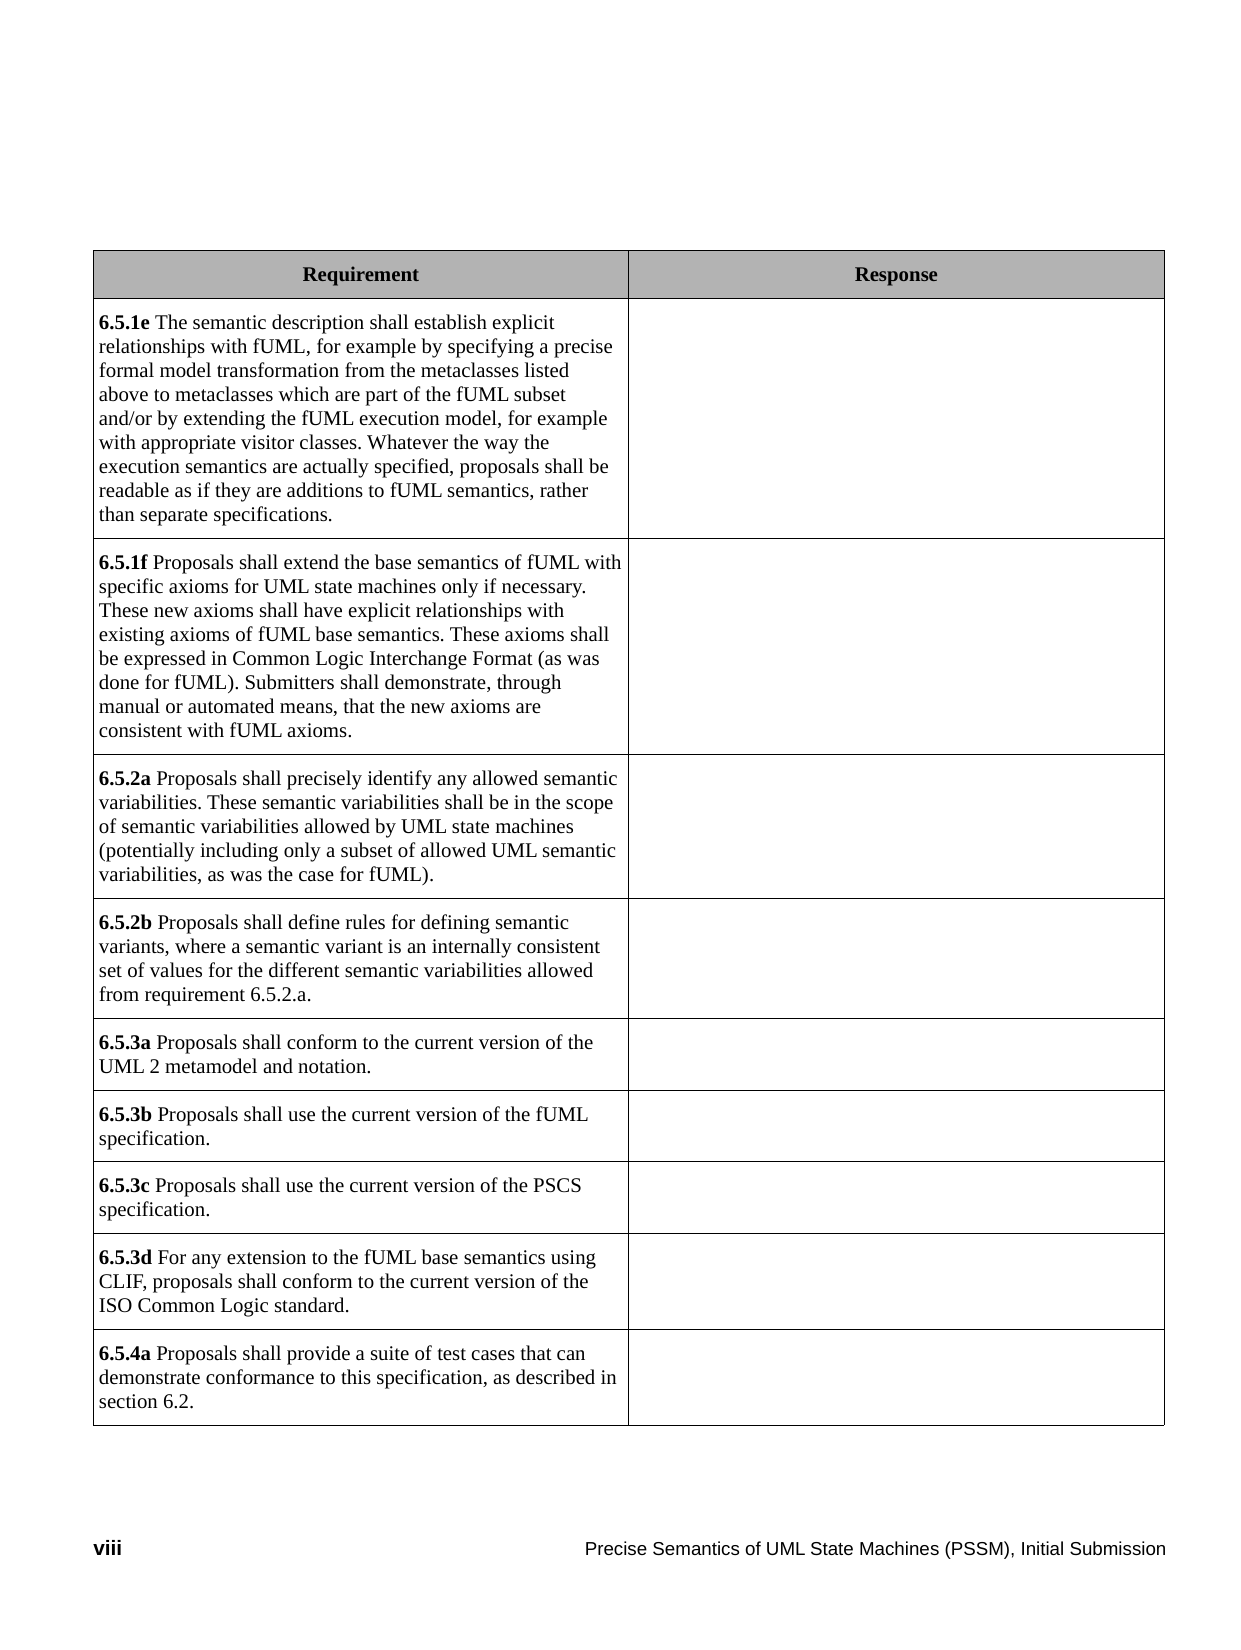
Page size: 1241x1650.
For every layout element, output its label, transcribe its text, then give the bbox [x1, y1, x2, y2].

table_cell 6.5.3d For any extension to the fUML base semantics using CLIF, proposals shall conform to the current version of the ISO Common Logic standard. [94, 1234, 628, 1329]
table_cell 6.5.1f Proposals shall extend the base semantics of fUML with specific axioms for UML state machines only if necessary. These new axioms shall have explicit relationships with existing axioms of fUML base semantics. These axioms shall be expressed in Common Logic Interchange Format (as was done for fUML). Submitters shall demonstrate, through manual or automated means, that the new axioms are consistent with fUML axioms. [94, 539, 628, 754]
table_header Response [629, 251, 1164, 298]
table_cell 6.5.4a Proposals shall provide a suite of test cases that can demonstrate conformance to this specification, as described in section 6.2. [94, 1330, 628, 1425]
table_cell [629, 539, 1164, 754]
table_header Requirement [94, 251, 628, 298]
table_cell 6.5.2b Proposals shall define rules for defining semantic variants, where a semantic variant is an internally consistent set of values for the different semantic variabilities allowed from requirement 6.5.2.a. [94, 899, 628, 1018]
table_cell [629, 899, 1164, 1018]
table_cell 6.5.1e The semantic description shall establish explicit relationships with fUML, for example by specifying a precise formal model transformation from the metaclasses listed above to metaclasses which are part of the fUML subset and/or by extending the fUML execution model, for example with appropriate visitor classes. Whatever the way the execution semantics are actually specified, proposals shall be readable as if they are additions to fUML semantics, rather than separate specifications. [94, 299, 628, 538]
table_cell [629, 1234, 1164, 1329]
table_cell [629, 1162, 1164, 1233]
table_cell [629, 1019, 1164, 1090]
table_cell [629, 1330, 1164, 1425]
table_cell 6.5.3c Proposals shall use the current version of the PSCS specification. [94, 1162, 628, 1233]
table_cell 6.5.2a Proposals shall precisely identify any allowed semantic variabilities. These semantic variabilities shall be in the scope of semantic variabilities allowed by UML state machines (potentially including only a subset of allowed UML semantic variabilities, as was the case for fUML). [94, 755, 628, 898]
table_cell 6.5.3a Proposals shall conform to the current version of the UML 2 metamodel and notation. [94, 1019, 628, 1090]
table_cell [629, 755, 1164, 898]
table_cell [629, 299, 1164, 538]
table_cell 6.5.3b Proposals shall use the current version of the fUML specification. [94, 1091, 628, 1161]
table_cell [629, 1091, 1164, 1161]
